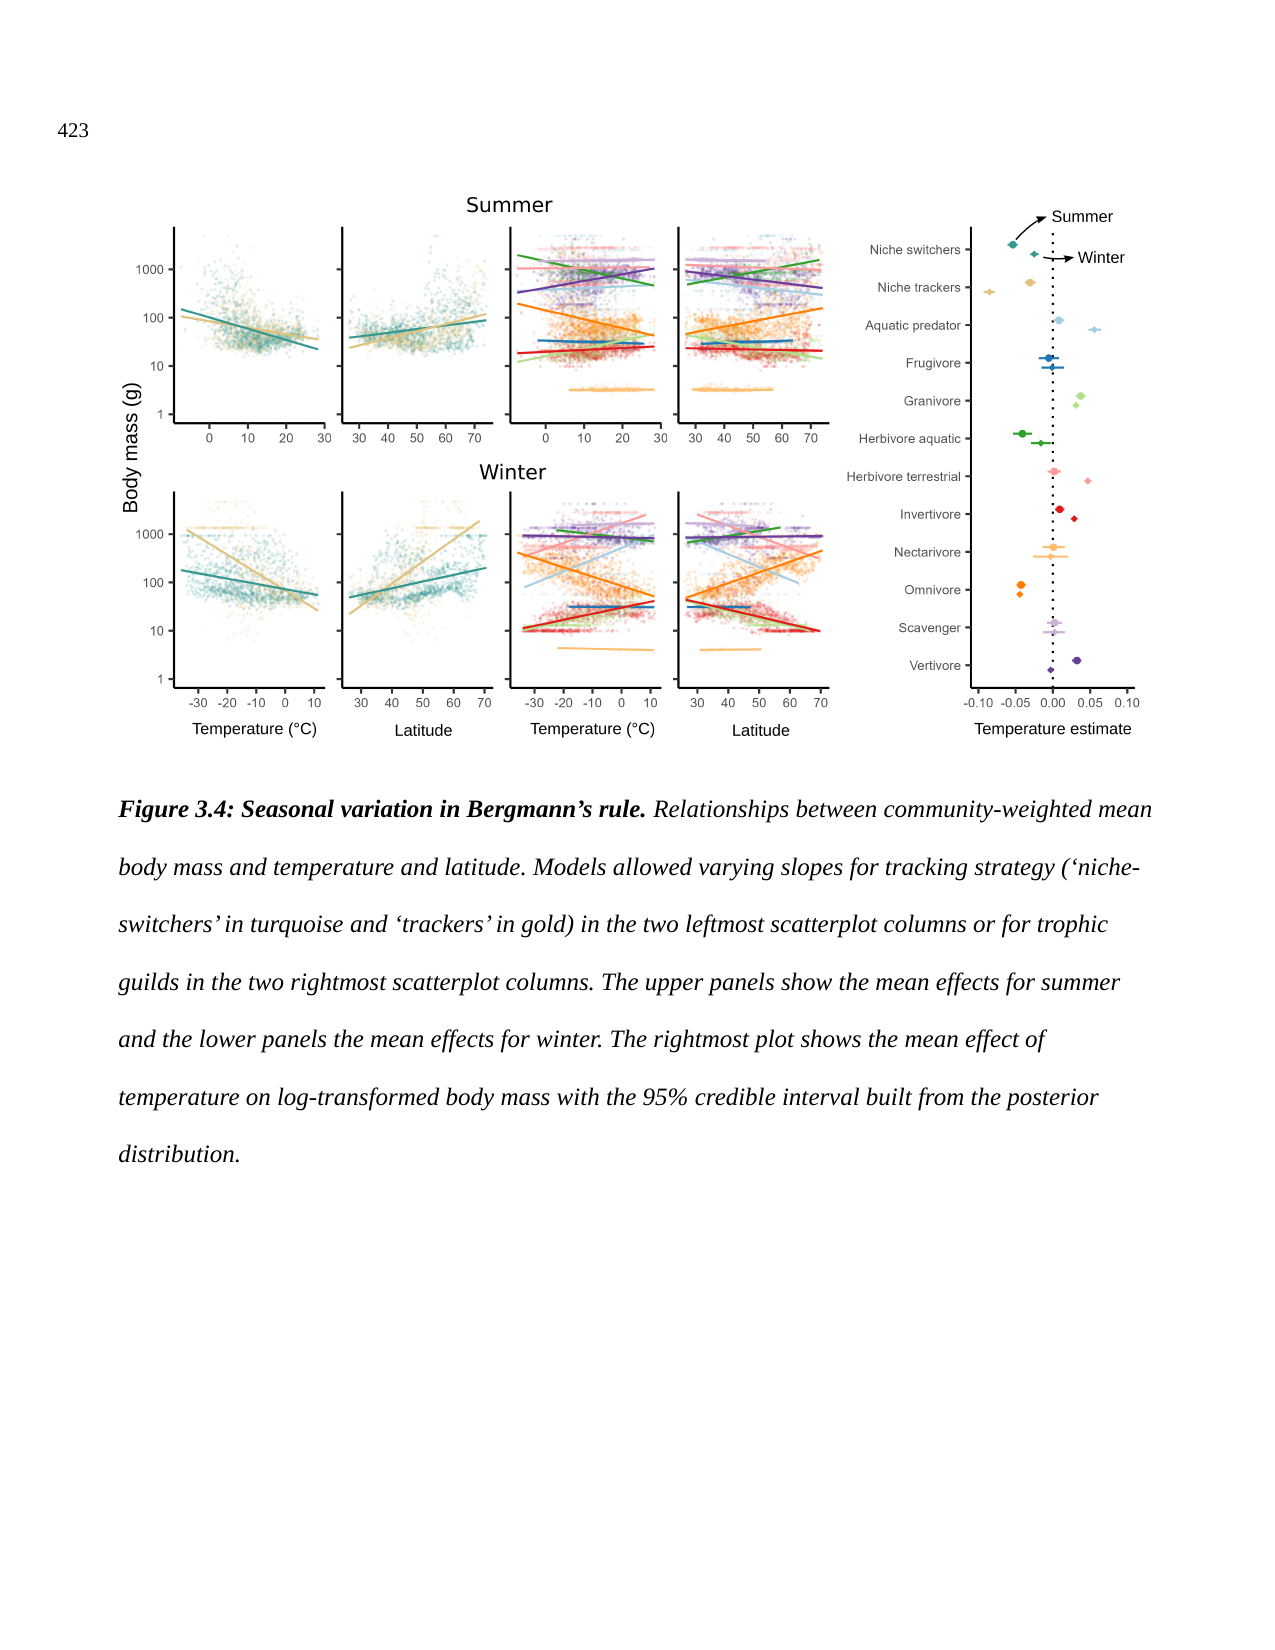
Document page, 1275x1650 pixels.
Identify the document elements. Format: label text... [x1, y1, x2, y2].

text Figure 3.4: Seasonal variation in Bergmann’s rule. Relationships between community-weighted mean body mass and temperature and latitude. Models allowed varying slopes for tracking strategy (‘niche-switchers’ in turquoise and ‘trackers’ in gold) in the two leftmost scatterplot columns or for trophic guilds in the two rightmost scatterplot columns. The upper panels show the mean effects for summer and the lower panels the mean effects for winter. The rightmost plot shows the mean effect of temperature on log-transformed body mass with the 95% credible interval built from the posterior distribution. [118, 753, 1157, 1168]
picture [118, 175, 1157, 753]
